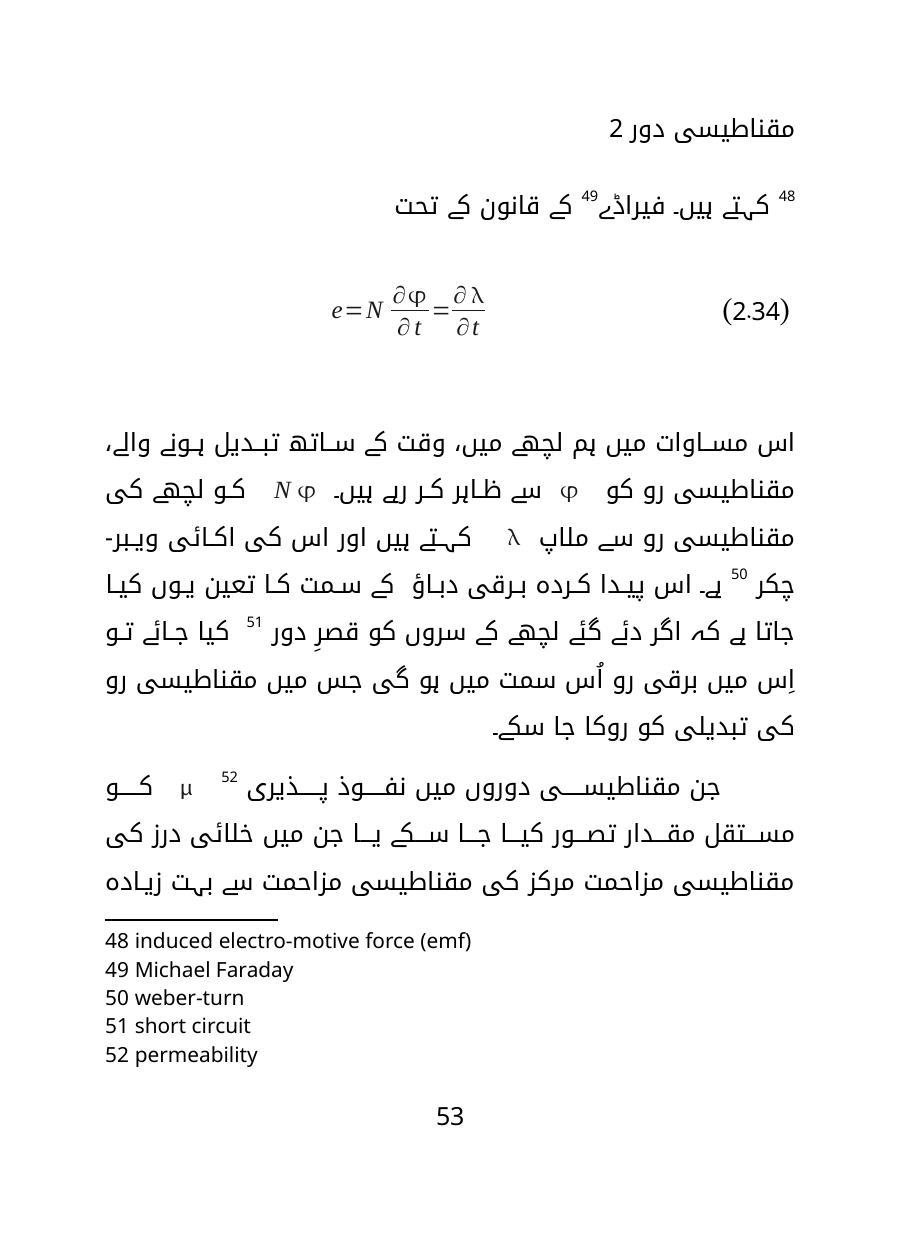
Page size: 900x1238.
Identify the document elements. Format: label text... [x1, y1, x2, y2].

text short circuit [105, 1012, 795, 1040]
text مقناطیسی رو کی، وقت کے ساتھ تبدیلی، برقی دباؤ کو جنم دیتی ہے۔ لہٰذا اگر شکل 2.6 کے مرکز میں مقناطیسی رو تبدیل ہو رہا ہو تو اس کی وجہ سے اس کے لچھے میں برقی دباؤ پیدا ہوگا جوکہ اس لچھے کے سروں پر نمودار ہوگا۔ اِس طرح پیدا ہونے والے برقی دباؤ کو پیدا کردہ برقی دباؤ کہتے ہیں۔ فیراڈے کے قانون کے تحت [105, 182, 795, 230]
text induced electro-motive force (emf) [105, 926, 795, 955]
text permeability [105, 1040, 795, 1068]
text weber-turn [105, 983, 795, 1012]
table_header (2.34) [705, 276, 795, 359]
text Michael Faraday [105, 955, 795, 983]
text جن مقناطیسی دوروں میں نفوذ پذیری کو مستقل مقدار تصور کیا جا سکے یا جن میں خلائی درز کی مقناطیسی مزاحمت مرکز کی مقناطیسی مزاحمت سے بہت زیادہ ہو یعنی ، ان حالات میں ہم لچھے کی امالہ کو یوں بیان کرتے ہیں۔ [105, 763, 795, 906]
text اس مساوات میں ہم لچھے میں، وقت کے ساتھ تبدیل ہونے والے، مقناطیسی رو کو سے ظاہر کر رہے ہیں۔ کو لچھے کی مقناطیسی رو سے ملاپ کہتے ہیں اور اس کی اکائی ویبر-چکر ہے۔ اس پیدا کردہ برقی دباؤ کے سمت کا تعین یوں کیا جاتا ہے کہ اگر دئے گئے لچھے کے سروں کو قصرِ دور کیا جائے تو اِس میں برقی رو اُس سمت میں ہو گی جس میں مقناطیسی رو کی تبدیلی کو روکا جا سکے۔ [105, 419, 795, 751]
table_header [105, 276, 704, 359]
